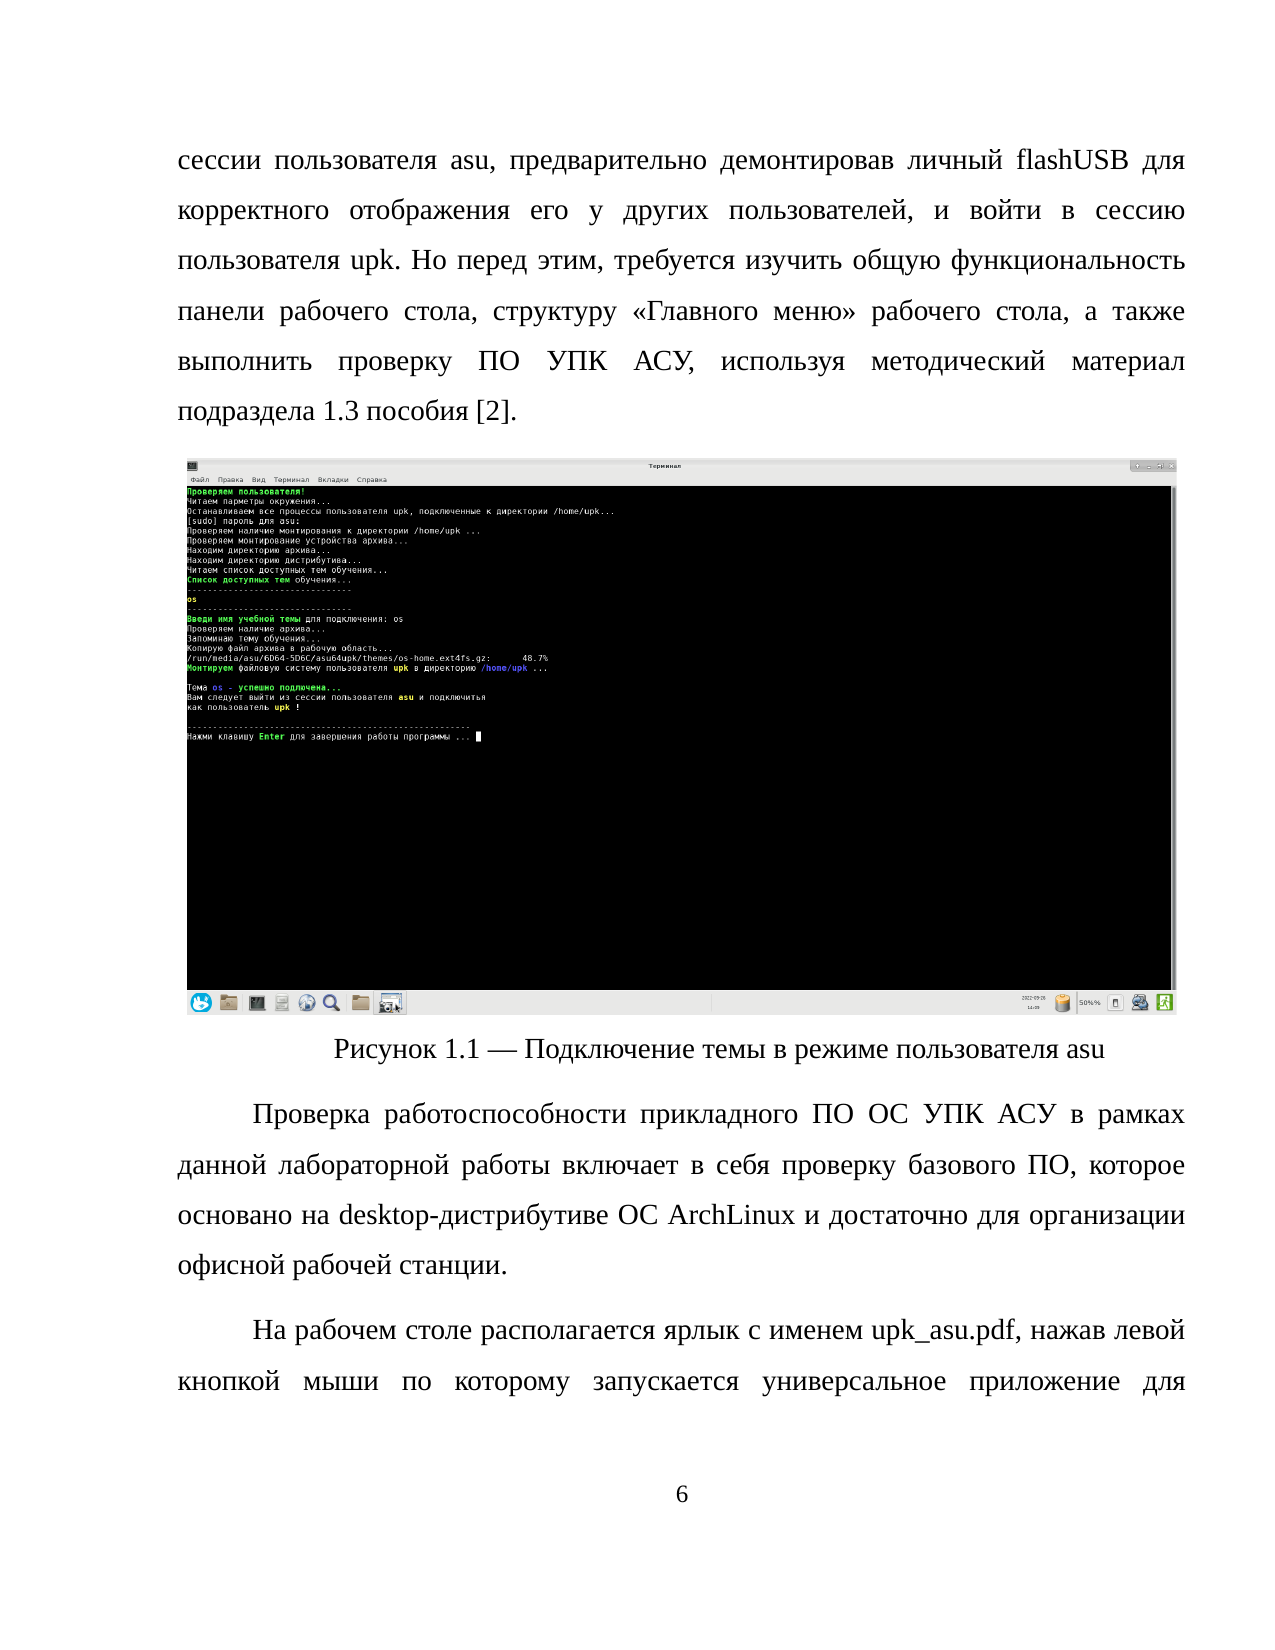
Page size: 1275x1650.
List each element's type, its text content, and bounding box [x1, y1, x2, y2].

text На рабочем столе располагается ярлык с именем upk_asu.pdf, нажав левой кнопкой мыши по которому запускается универсальное приложение для [177, 1312, 1186, 1396]
text сессии пользователя asu, предварительно демонтировав личный flashUSB для корректного отображения его у других пользователей, и войти в сессию пользователя upk. Но перед этим, требуется изучить общую функциональность панели рабочего стола, структуру «Главного меню» рабочего стола, а также выполнить проверку ПО УПК АСУ, используя методический материал подраздела 1.3 пособия [2]. [177, 142, 1186, 427]
picture [187, 458, 1177, 1015]
text Рисунок 1.1 — Подключение темы в режиме пользователя asu [177, 458, 1186, 1065]
text Проверка работоспособности прикладного ПО ОС УПК АСУ в рамках данной лабораторной работы включает в себя проверку базового ПО, которое основано на desktop-дистрибутиве ОС ArchLinux и достаточно для организации офисной рабочей станции. [177, 1097, 1186, 1281]
